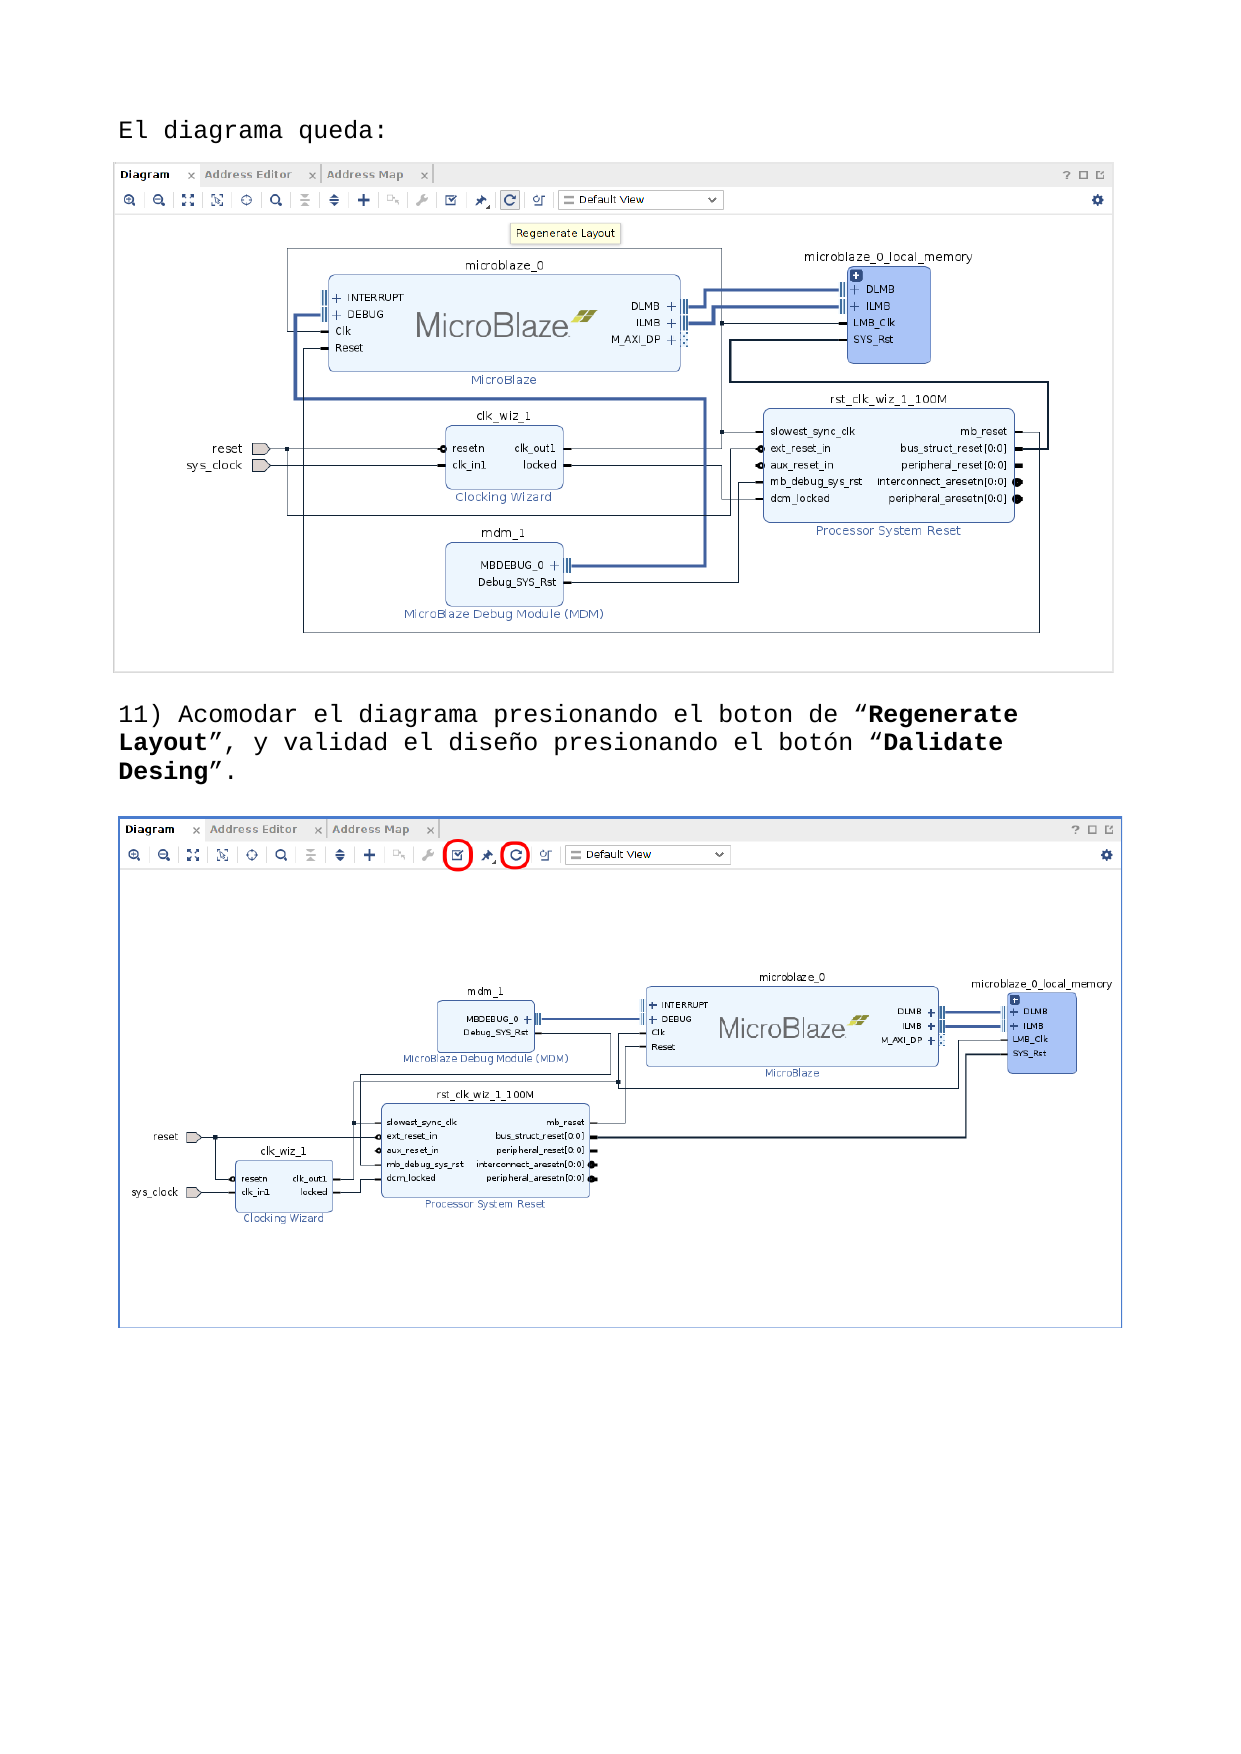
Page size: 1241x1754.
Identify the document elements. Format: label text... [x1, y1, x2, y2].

text 11) Acomodar el diagrama presionando el boton de “Regenerate Layout”, y validad el diseño presionando el botón “Dalidate Desing”. [118, 702, 1122, 787]
picture [118, 815, 1123, 1328]
picture [109, 162, 1114, 673]
text El diagrama queda: [118, 118, 1122, 146]
